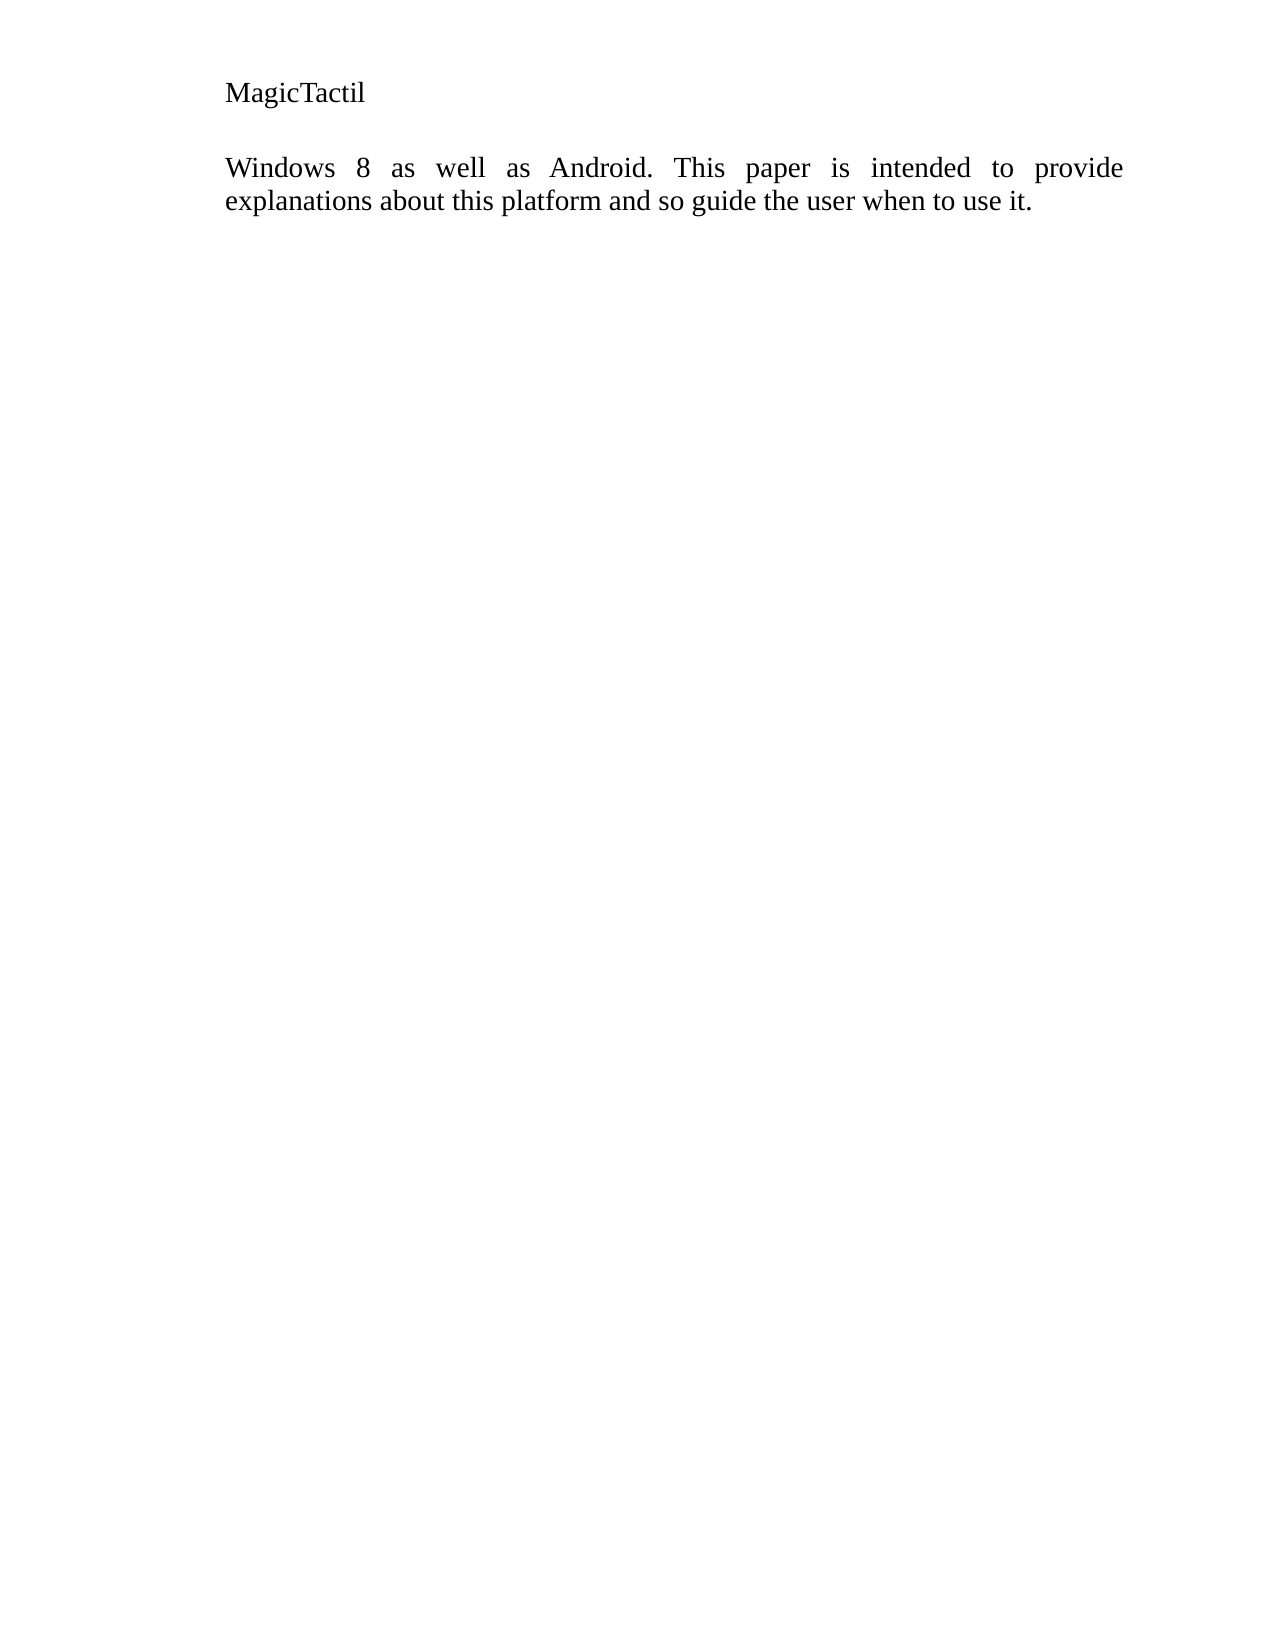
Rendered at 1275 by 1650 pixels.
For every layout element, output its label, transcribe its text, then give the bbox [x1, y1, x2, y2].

text Windows 8 as well as Android. This paper is intended to provide explanations about this platform and so guide the user when to use it. [225, 150, 1125, 217]
